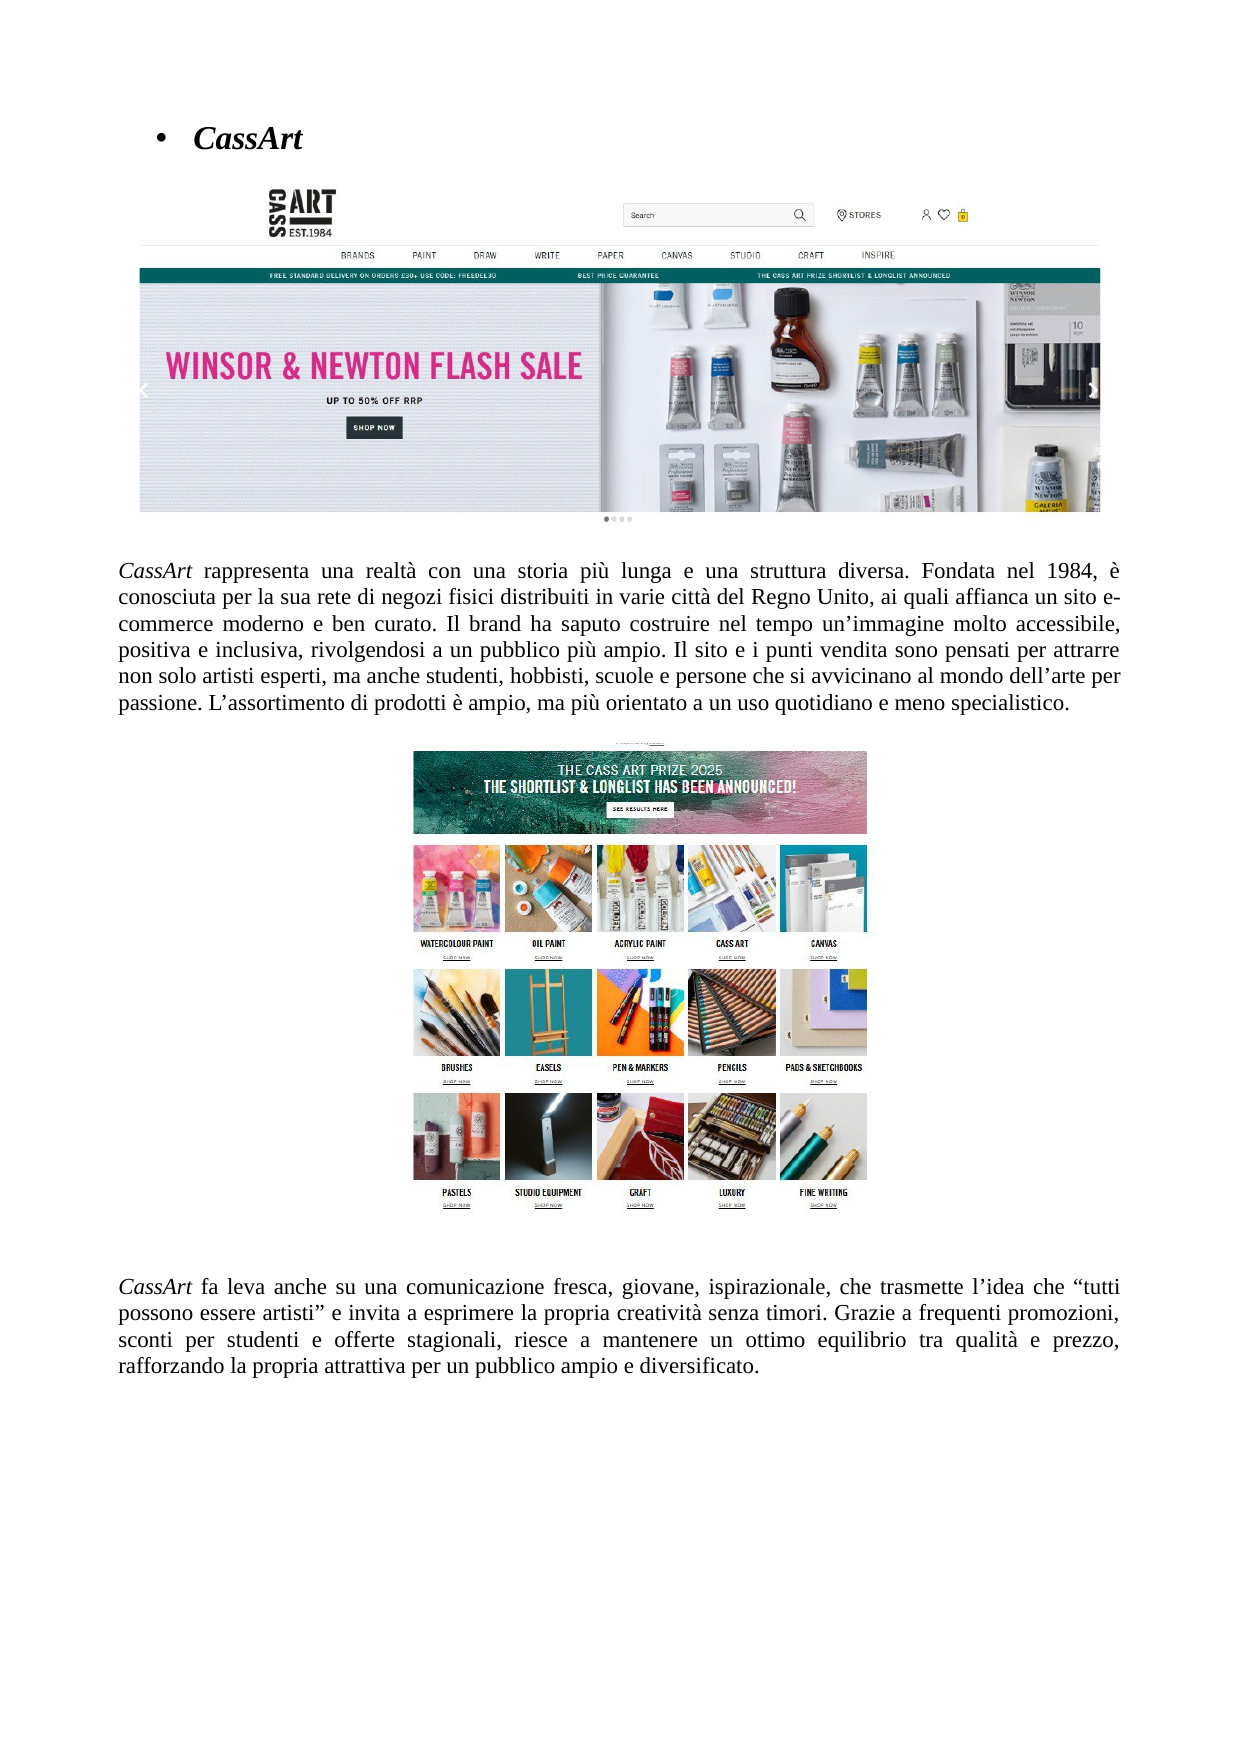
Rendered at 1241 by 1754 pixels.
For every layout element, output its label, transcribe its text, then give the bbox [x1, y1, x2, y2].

text CassArt fa leva anche su una comunicazione fresca, giovane, ispirazionale, che trasmette l’idea che “tutti possono essere artisti” e invita a esprimere la propria creatività senza timori. Grazie a frequenti promozioni, sconti per studenti e offerte stagionali, riesce a mantenere un ottimo equilibrio tra qualità e prezzo, rafforzando la propria attrattiva per un pubblico ampio e diversificato. [118, 1273, 1122, 1378]
picture [139, 185, 1101, 529]
list CassArt [156, 118, 1122, 156]
text CassArt rappresenta una realtà con una storia più lunga e una struttura diversa. Fondata nel 1984, è conosciuta per la sua rete di negozi fisici distribuiti in varie città del Regno Unito, ai quali affianca un sito e-commerce moderno e ben curato. Il brand ha saputo costruire nel tempo un’immagine molto accessibile, positiva e inclusiva, rivolgendosi a un pubblico più ampio. Il sito e i punti vendita sono pensati per attrarre non solo artisti esperti, ma anche studenti, hobbisti, scuole e persone che si avvicinano al mondo dell’arte per passione. L’assortimento di prodotti è ampio, ma più orientato a un uso quotidiano e meno specialistico. [118, 557, 1122, 715]
picture [200, 743, 1041, 1218]
